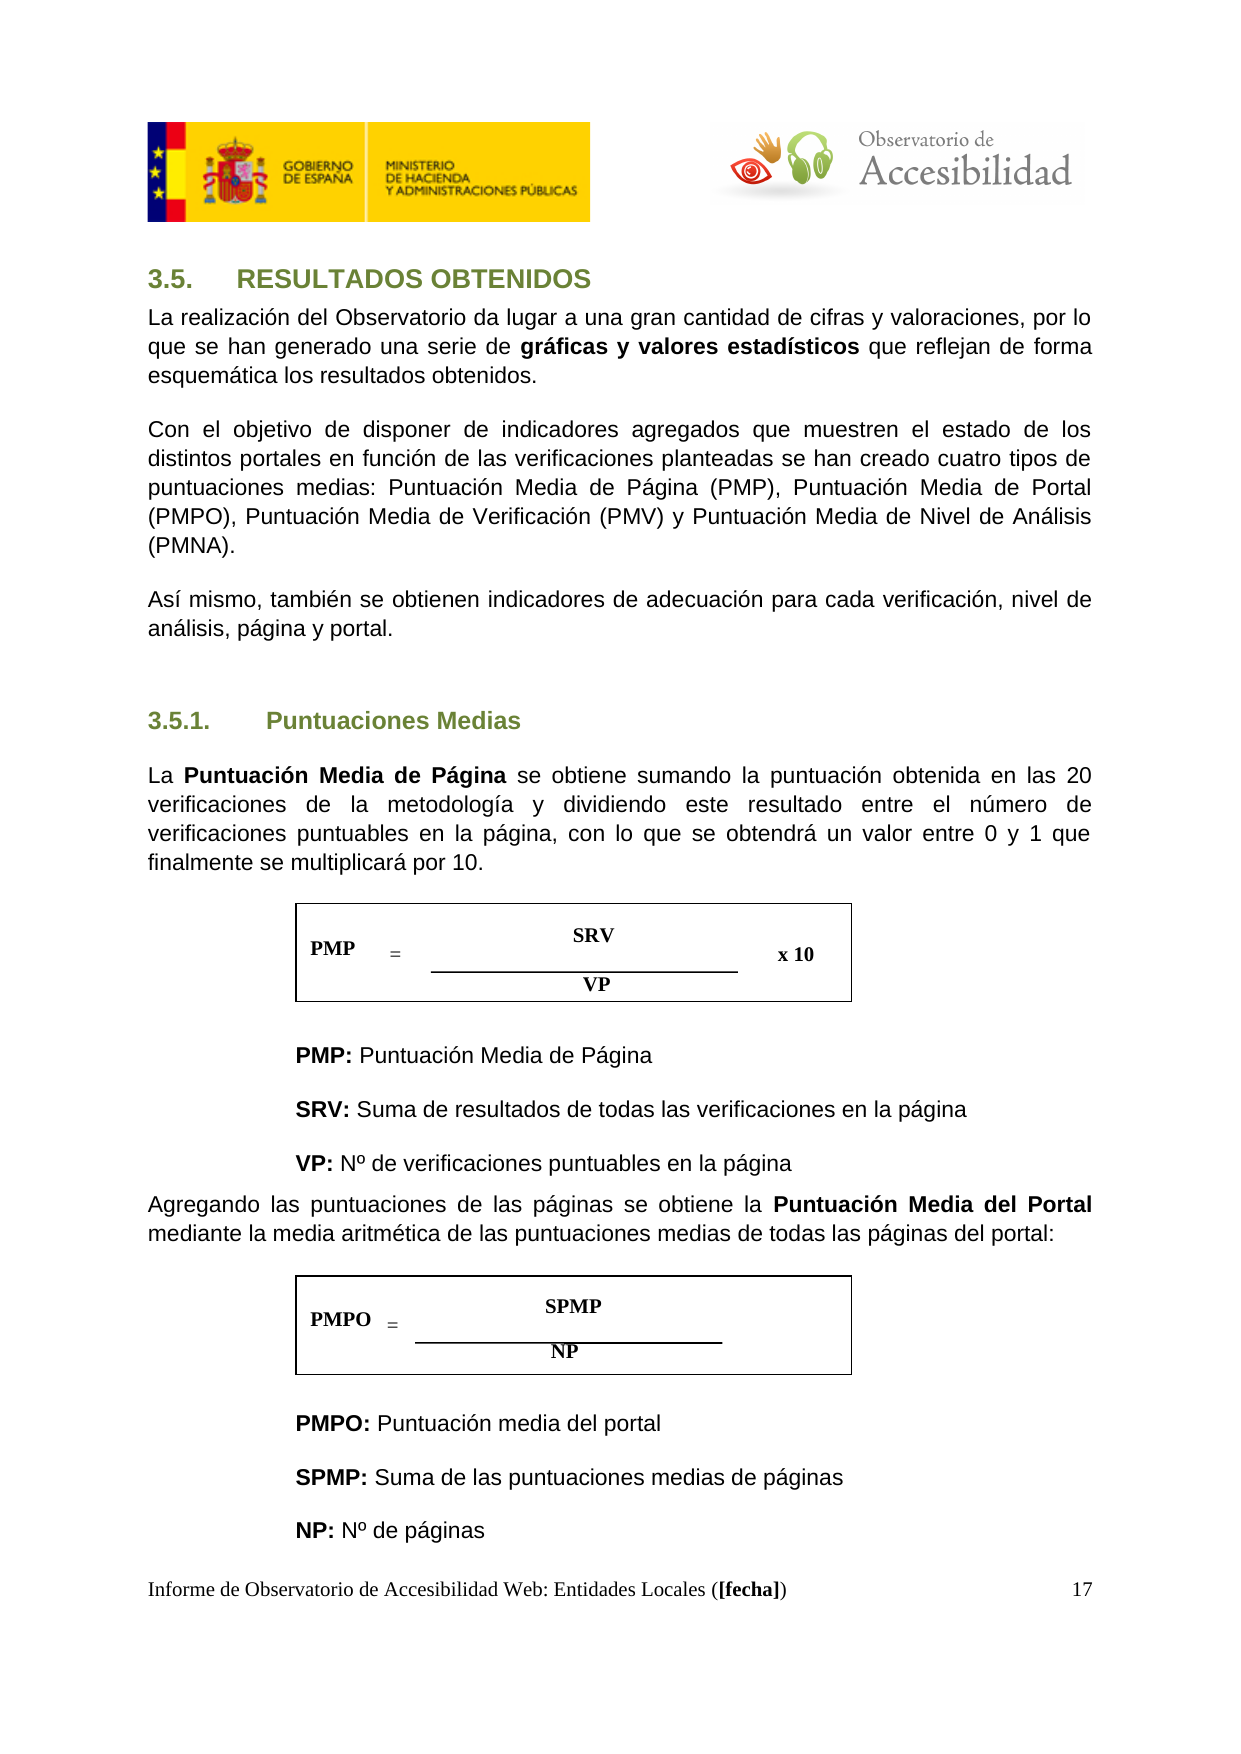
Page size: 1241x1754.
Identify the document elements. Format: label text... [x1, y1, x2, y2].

text SRV: Suma de resultados de todas las verificaciones en la página [295, 1096, 1092, 1122]
text NP: Nº de páginas [295, 1517, 1092, 1544]
text SPMP: Suma de las puntuaciones medias de páginas [295, 1463, 1092, 1490]
text PMP: Puntuación Media de Página [295, 1042, 1092, 1068]
list Puntuaciones Medias [148, 706, 1092, 735]
text Así mismo, también se obtienen indicadores de adecuación para cada verificación, nivel de análisis, página y portal. [148, 586, 1092, 641]
text PMPO: Puntuación media del portal [295, 1409, 1092, 1436]
text Con el objetivo de disponer de indicadores agregados que muestren el estado de los distintos portales en función de las verificaciones planteadas se han creado cuatro tipos de puntuaciones medias: Puntuación Media de Página (PMP), Puntuación Media de Portal (PMPO), Puntuación Media de Verificación (PMV) y Puntuación Media de Nivel de Análisis (PMNA). [148, 416, 1092, 558]
text Agregando las puntuaciones de las páginas se obtiene la Puntuación Media del Portal mediante la media aritmética de las puntuaciones medias de todas las páginas del portal: [148, 1191, 1092, 1247]
subtitle Resultados obtenidos [148, 263, 1092, 294]
picture [710, 122, 1086, 205]
text La realización del Observatorio da lugar a una gran cantidad de cifras y valoraciones, por lo que se han generado una serie de gráficas y valores estadísticos que reflejan de forma esquemática los resultados obtenidos. [148, 304, 1092, 388]
picture [147, 122, 591, 222]
text La Puntuación Media de Página se obtiene sumando la puntuación obtenida en las 20 verificaciones de la metodología y dividiendo este resultado entre el número de verificaciones puntuables en la página, con lo que se obtendrá un valor entre 0 y 1 que finalmente se multiplicará por 10. [148, 762, 1092, 876]
text VP: Nº de verificaciones puntuables en la página [295, 1150, 1092, 1176]
